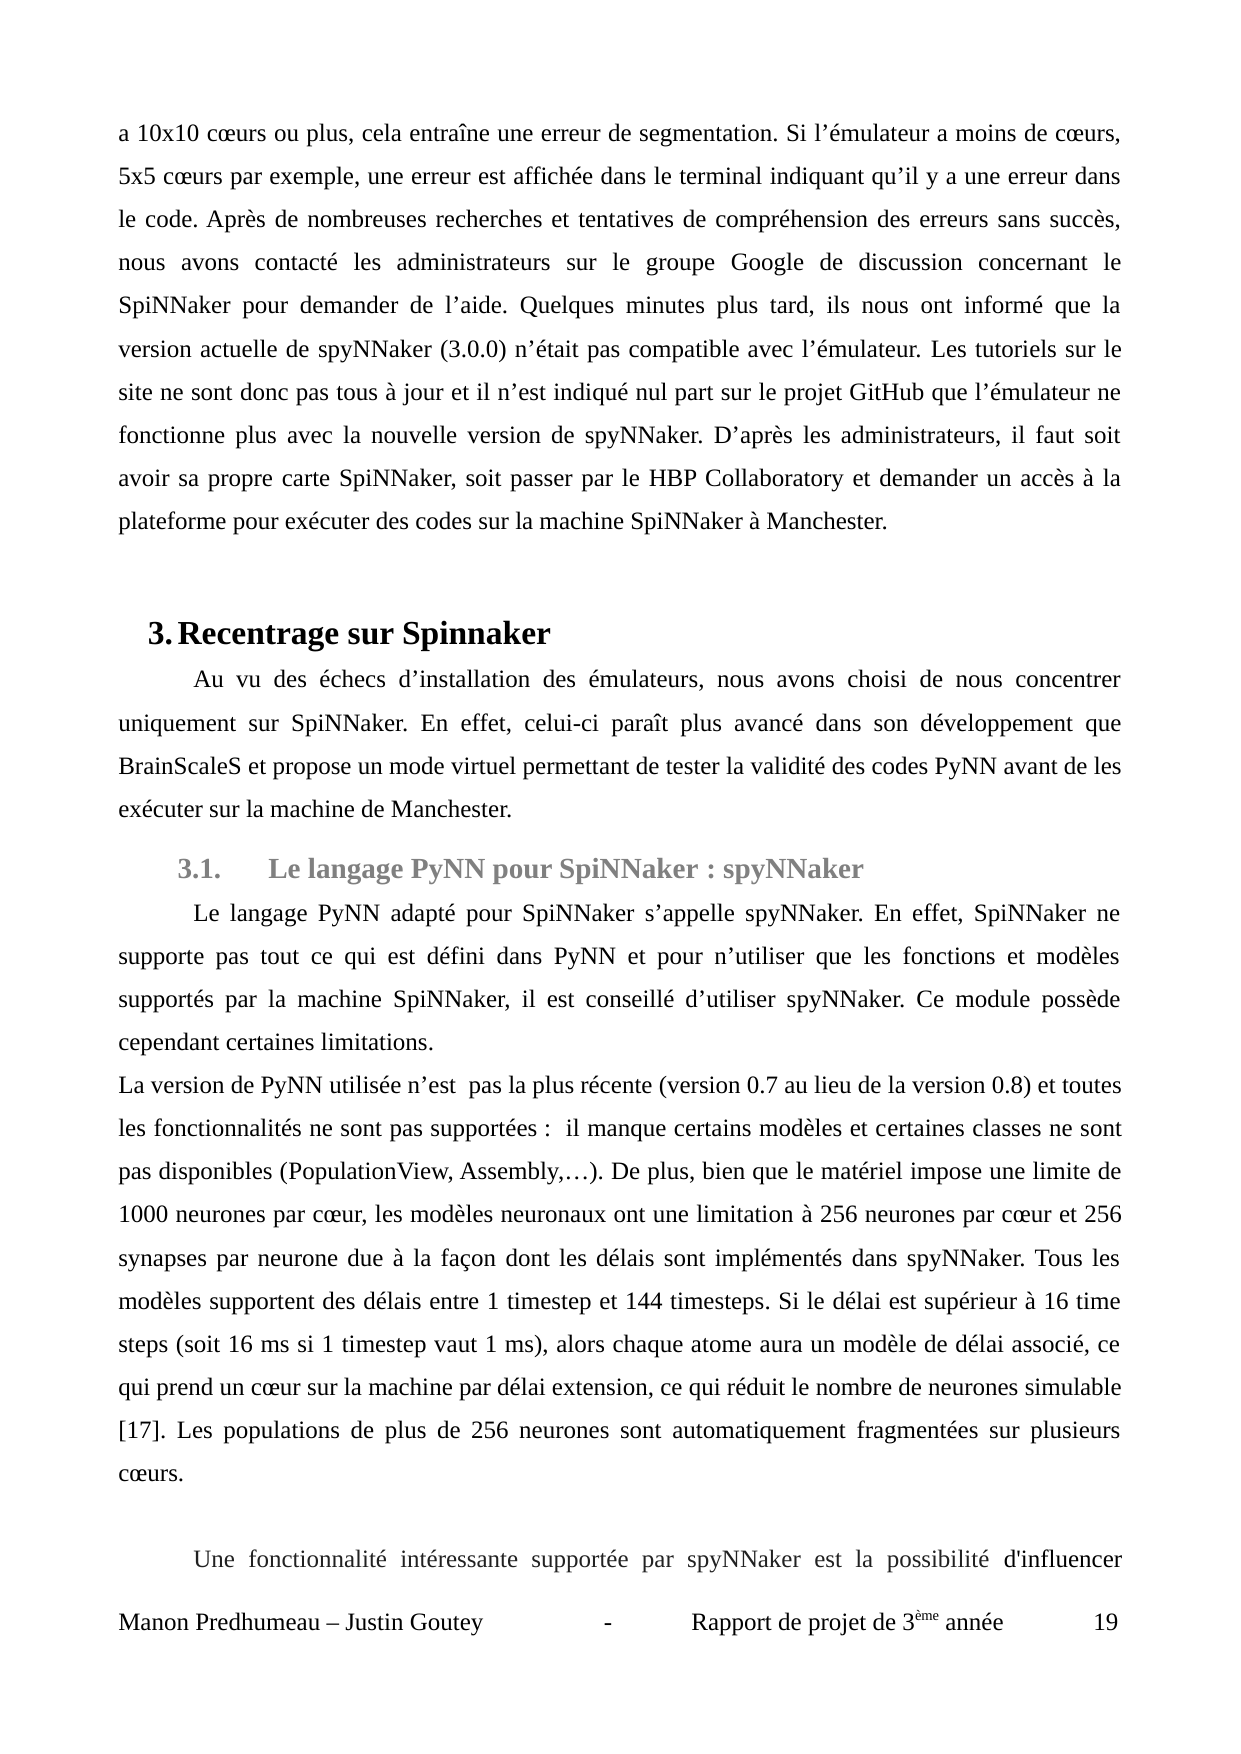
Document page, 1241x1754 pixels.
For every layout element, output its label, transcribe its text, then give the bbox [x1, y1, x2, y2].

subtitle Le langage PyNN pour SpiNNaker : spyNNaker [177, 852, 1122, 885]
subtitle Recentrage sur Spinnaker [148, 613, 1122, 652]
text a 10x10 cœurs ou plus, cela entraîne une erreur de segmentation. Si l’émulateur a moins de cœurs, 5x5 cœurs par exemple, une erreur est affichée dans le terminal indiquant qu’il y a une erreur dans le code. Après de nombreuses recherches et tentatives de compréhension des erreurs sans succès, nous avons contacté les administrateurs sur le groupe Google de discussion concernant le SpiNNaker pour demander de l’aide. Quelques minutes plus tard, ils nous ont informé que la version actuelle de spyNNaker (3.0.0) n’était pas compatible avec l’émulateur. Les tutoriels sur le site ne sont donc pas tous à jour et il n’est indiqué nul part sur le projet GitHub que l’émulateur ne fonctionne plus avec la nouvelle version de spyNNaker. D’après les administrateurs, il faut soit avoir sa propre carte SpiNNaker, soit passer par le HBP Collaboratory et demander un accès à la plateforme pour exécuter des codes sur la machine SpiNNaker à Manchester. [118, 118, 1122, 535]
text Au vu des échecs d’installation des émulateurs, nous avons choisi de nous concentrer uniquement sur SpiNNaker. En effet, celui-ci paraît plus avancé dans son développement que BrainScaleS et propose un mode virtuel permettant de tester la validité des codes PyNN avant de les exécuter sur la machine de Manchester. [118, 664, 1122, 823]
text Une fonctionnalité intéressante supportée par spyNNaker est la possibilité d'influencer [118, 1544, 1122, 1573]
text Le langage PyNN adapté pour SpiNNaker s’appelle spyNNaker. En effet, SpiNNaker ne supporte pas tout ce qui est défini dans PyNN et pour n’utiliser que les fonctions et modèles supportés par la machine SpiNNaker, il est conseillé d’utiliser spyNNaker. Ce module possède cependant certaines limitations. [118, 898, 1122, 1056]
text La version de PyNN utilisée n’est pas la plus récente (version 0.7 au lieu de la version 0.8) et toutes les fonctionnalités ne sont pas supportées : il manque certains modèles et certaines classes ne sont pas disponibles (PopulationView, Assembly,…). De plus, bien que le matériel impose une limite de 1000 neurones par cœur, les modèles neuronaux ont une limitation à 256 neurones par cœur et 256 synapses par neurone due à la façon dont les délais sont implémentés dans spyNNaker. Tous les modèles supportent des délais entre 1 timestep et 144 timesteps. Si le délai est supérieur à 16 time steps (soit 16 ms si 1 timestep vaut 1 ms), alors chaque atome aura un modèle de délai associé, ce qui prend un cœur sur la machine par délai extension, ce qui réduit le nombre de neurones simulable [17]. Les populations de plus de 256 neurones sont automatiquement fragmentées sur plusieurs cœurs. [118, 1070, 1122, 1487]
